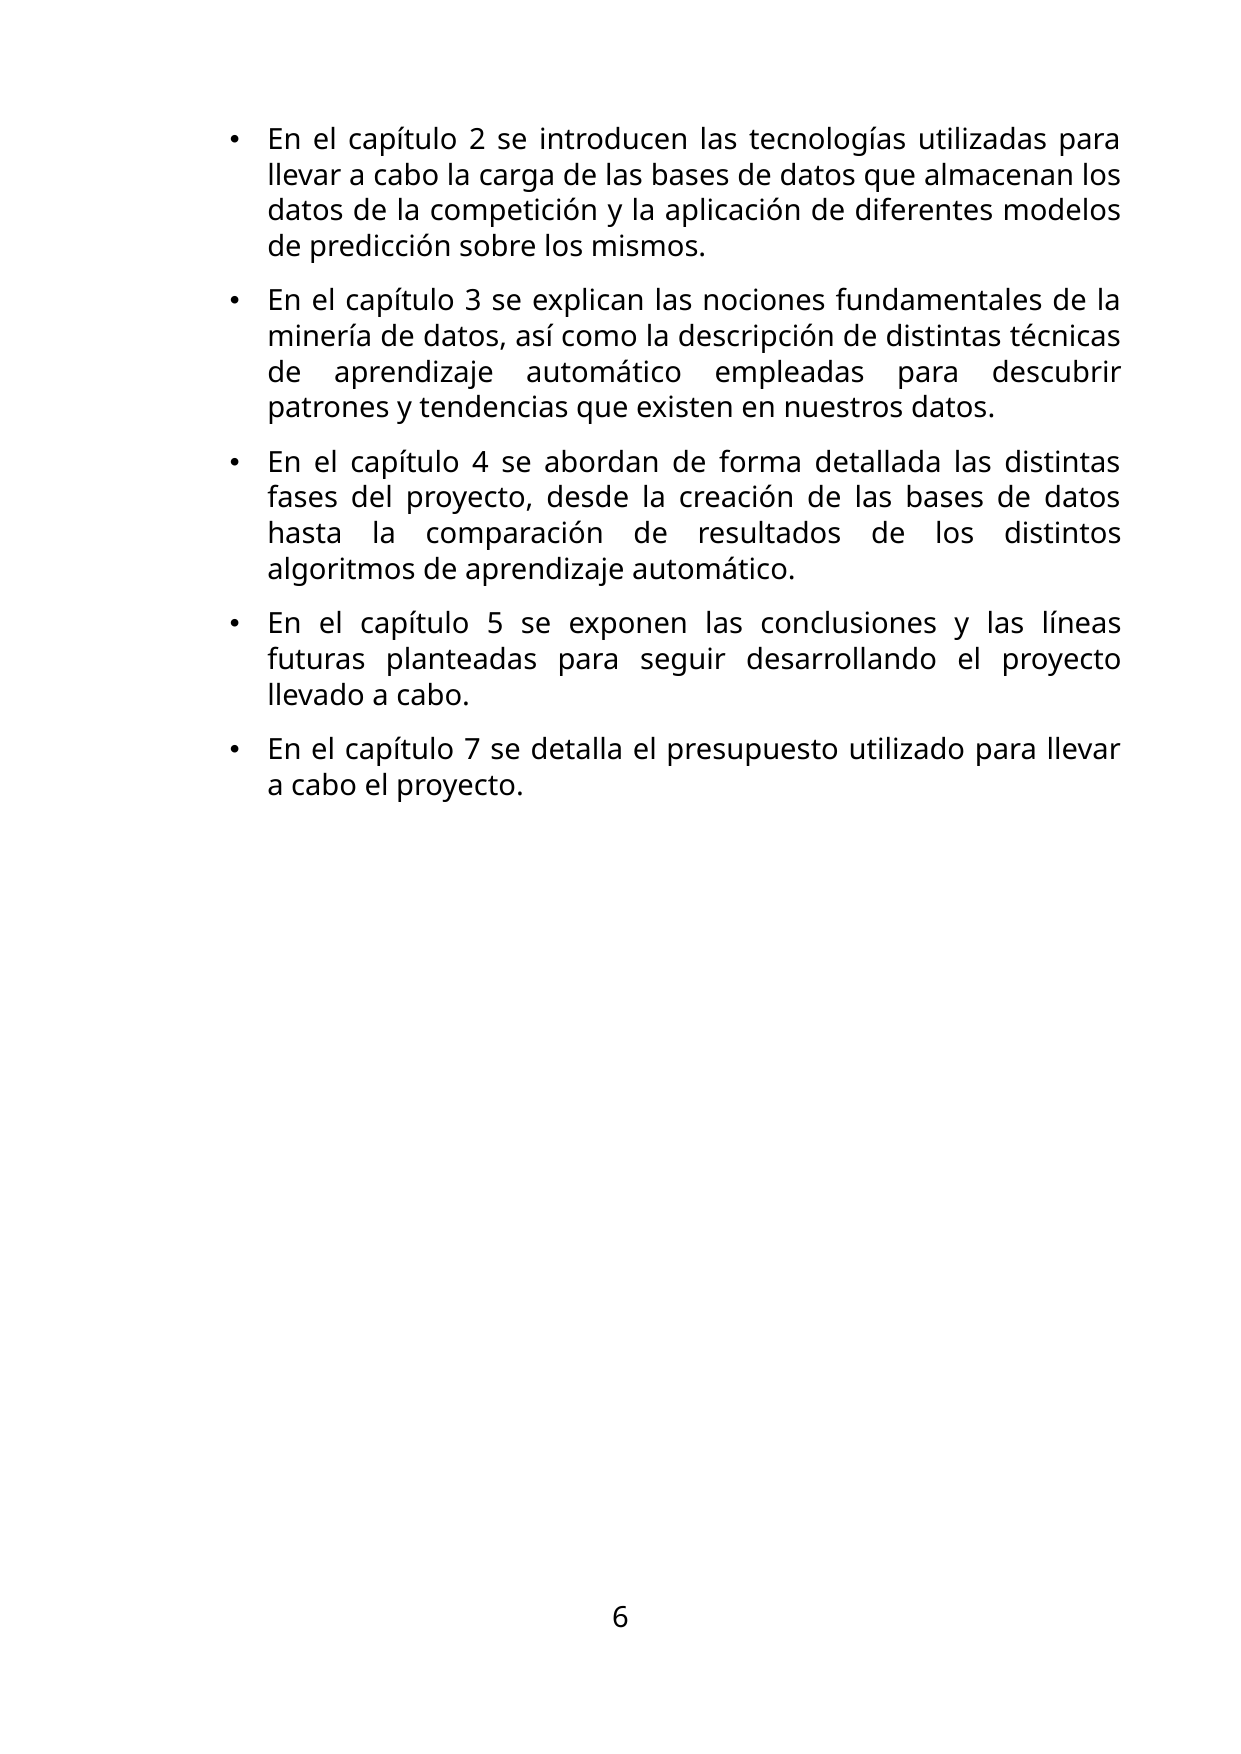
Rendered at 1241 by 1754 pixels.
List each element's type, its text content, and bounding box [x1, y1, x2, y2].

list En el capítulo 2 se introducen las tecnologías utilizadas para llevar a cabo la carga de las bases de datos que almacenan los datos de la competición y la aplicación de diferentes modelos de predicción sobre los mismos. [229, 118, 1122, 265]
list En el capítulo 7 se detalla el presupuesto utilizado para llevar a cabo el proyecto. [229, 728, 1122, 804]
list En el capítulo 3 se explican las nociones fundamentales de la minería de datos, así como la descripción de distintas técnicas de aprendizaje automático empleadas para descubrir patrones y tendencias que existen en nuestros datos. [229, 279, 1122, 426]
list En el capítulo 4 se abordan de forma detallada las distintas fases del proyecto, desde la creación de las bases de datos hasta la comparación de resultados de los distintos algoritmos de aprendizaje automático. [229, 441, 1122, 588]
list En el capítulo 5 se exponen las conclusiones y las líneas futuras planteadas para seguir desarrollando el proyecto llevado a cabo. [229, 602, 1122, 714]
